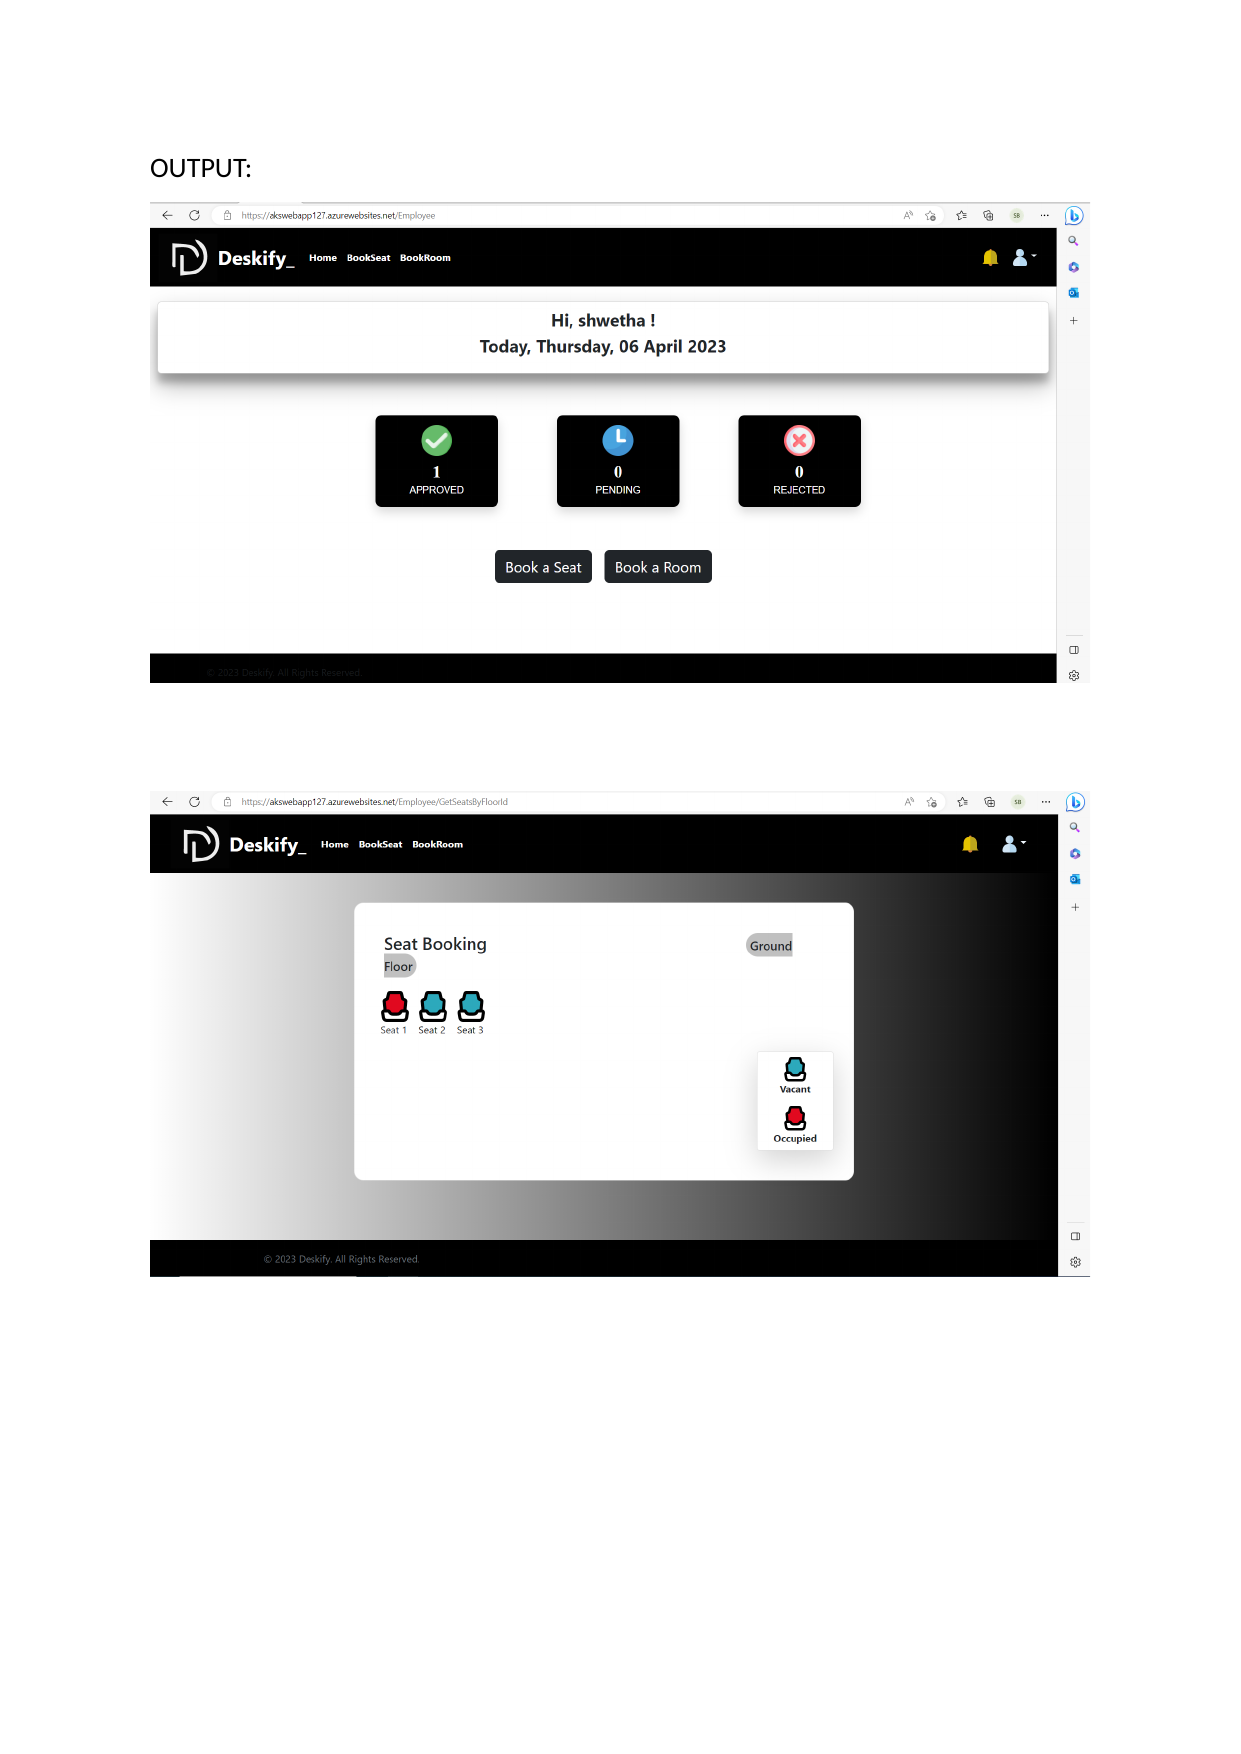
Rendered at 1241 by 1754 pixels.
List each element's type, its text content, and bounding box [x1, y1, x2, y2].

text OUTPUT: [150, 150, 1090, 184]
